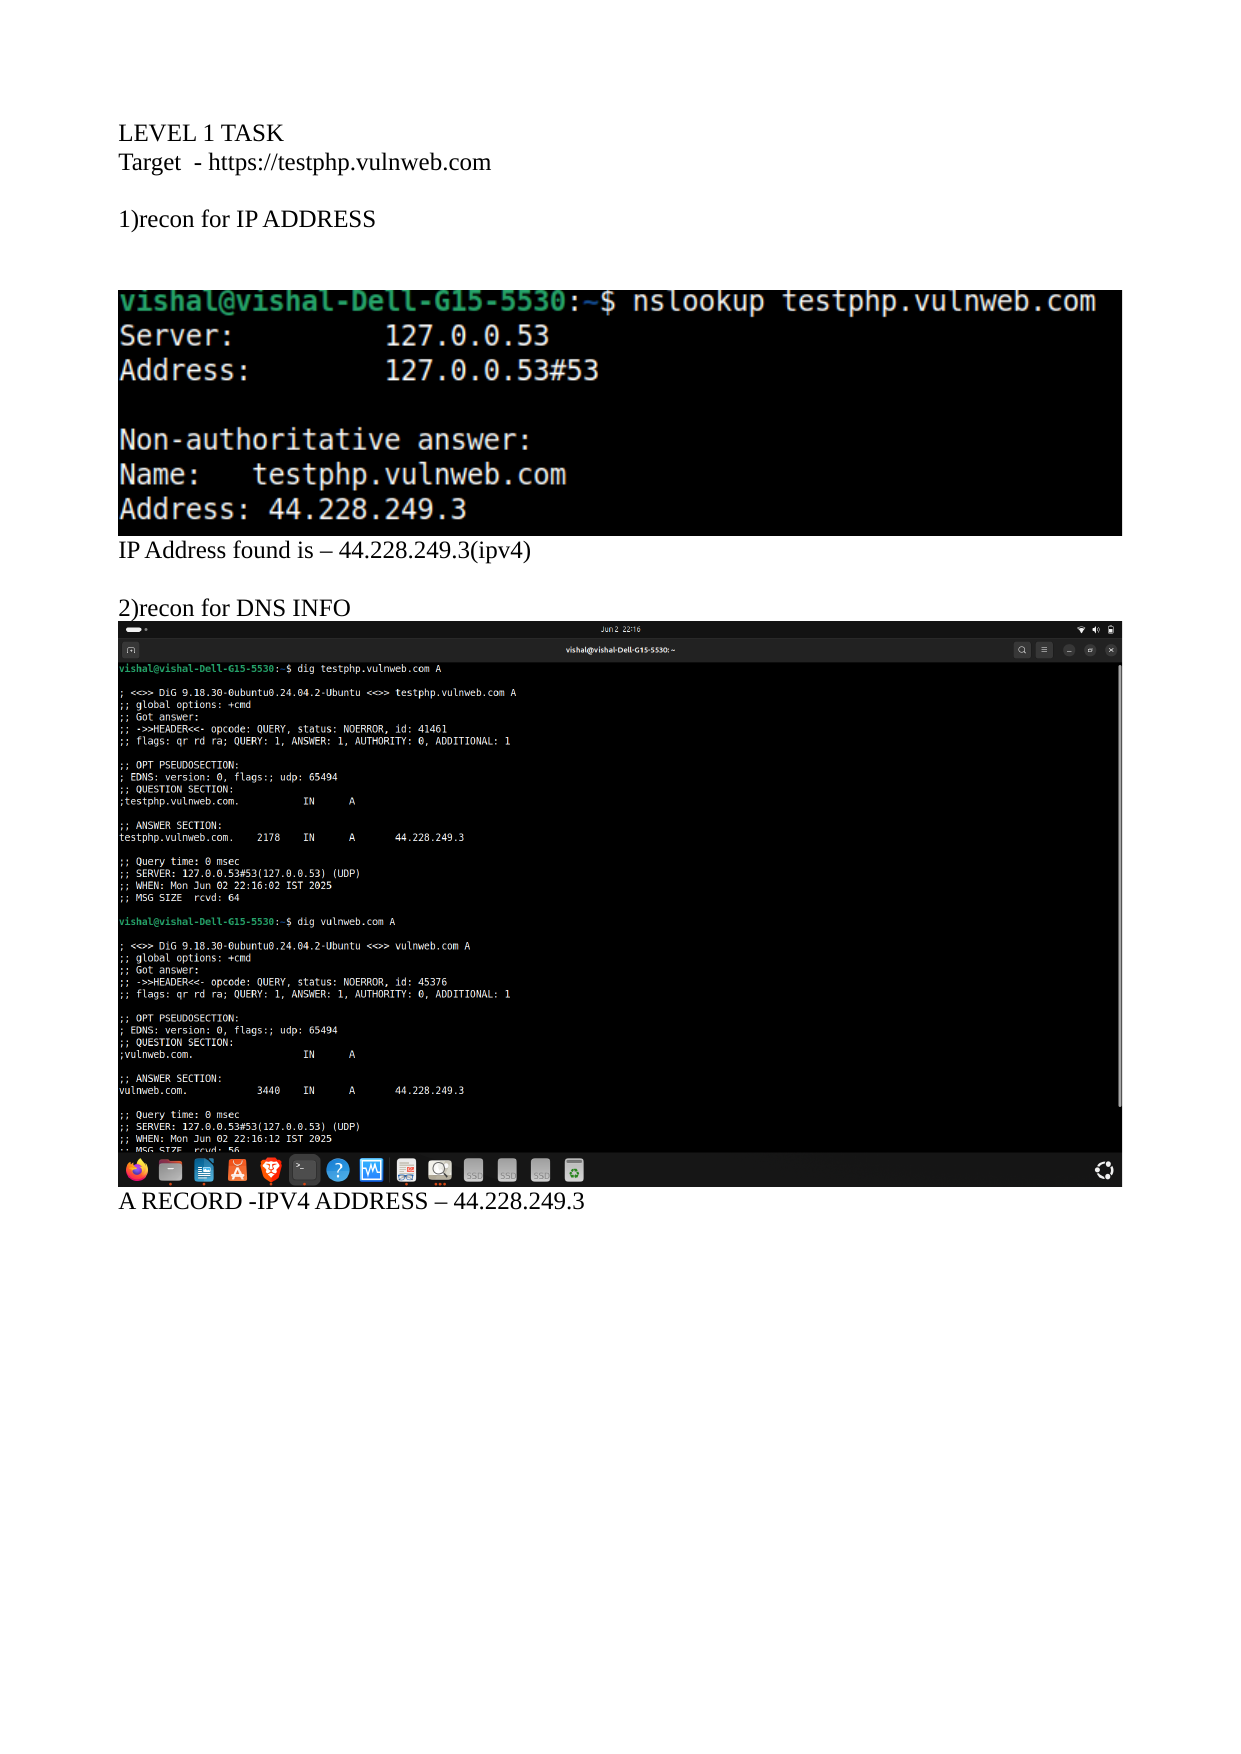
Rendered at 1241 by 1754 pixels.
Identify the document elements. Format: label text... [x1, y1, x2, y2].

text 1)recon for IP ADDRESS [118, 204, 1122, 233]
text A RECORD -IPV4 ADDRESS – 44.228.249.3 [118, 1187, 1122, 1215]
text LEVEL 1 TASK [118, 118, 1122, 147]
text IP Address found is – 44.228.249.3(ipv4) [118, 536, 1122, 564]
text 2)recon for DNS INFO [118, 593, 1122, 621]
text Target - https://testphp.vulnweb.com [118, 147, 1122, 176]
